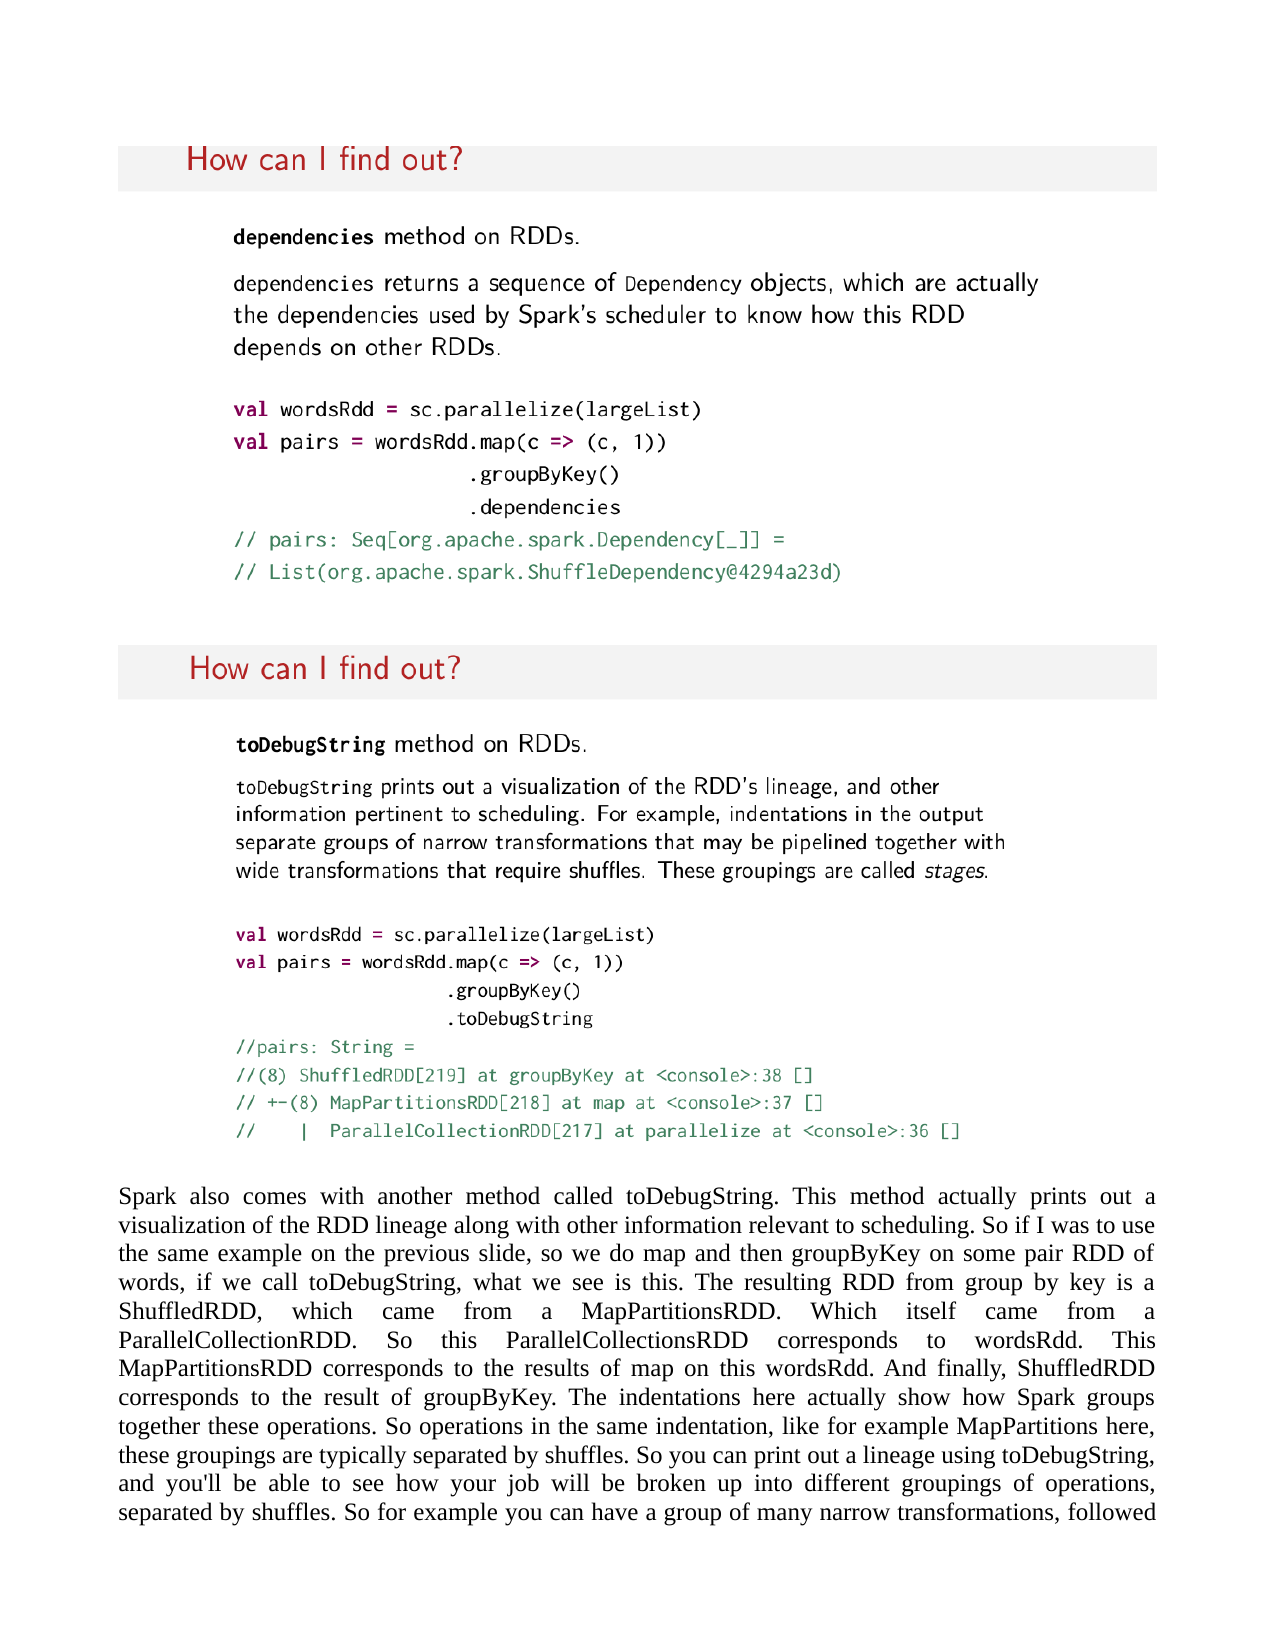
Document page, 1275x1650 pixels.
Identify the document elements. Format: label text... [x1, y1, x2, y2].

picture [118, 146, 1157, 588]
text Spark also comes with another method called toDebugString. This method actually prints out a visualization of the RDD lineage along with other information relevant to scheduling. So if I was to use the same example on the previous slide, so we do map and then groupByKey on some pair RDD of words, if we call toDebugString, what we see is this. The resulting RDD from group by key is a ShuffledRDD, which came from a MapPartitionsRDD. Which itself came from a ParallelCollectionRDD. So this ParallelCollectionsRDD corresponds to wordsRdd. This MapPartitionsRDD corresponds to the results of map on this wordsRdd. And finally, ShuffledRDD corresponds to the result of groupByKey. The indentations here actually show how Spark groups together these operations. So operations in the same indentation, like for example MapPartitions here, these groupings are typically separated by shuffles. So you can print out a lineage using toDebugString, and you'll be able to see how your job will be broken up into different groupings of operations, separated by shuffles. So for example you can have a group of many narrow transformations, followed [118, 1181, 1157, 1526]
picture [118, 645, 1157, 1153]
